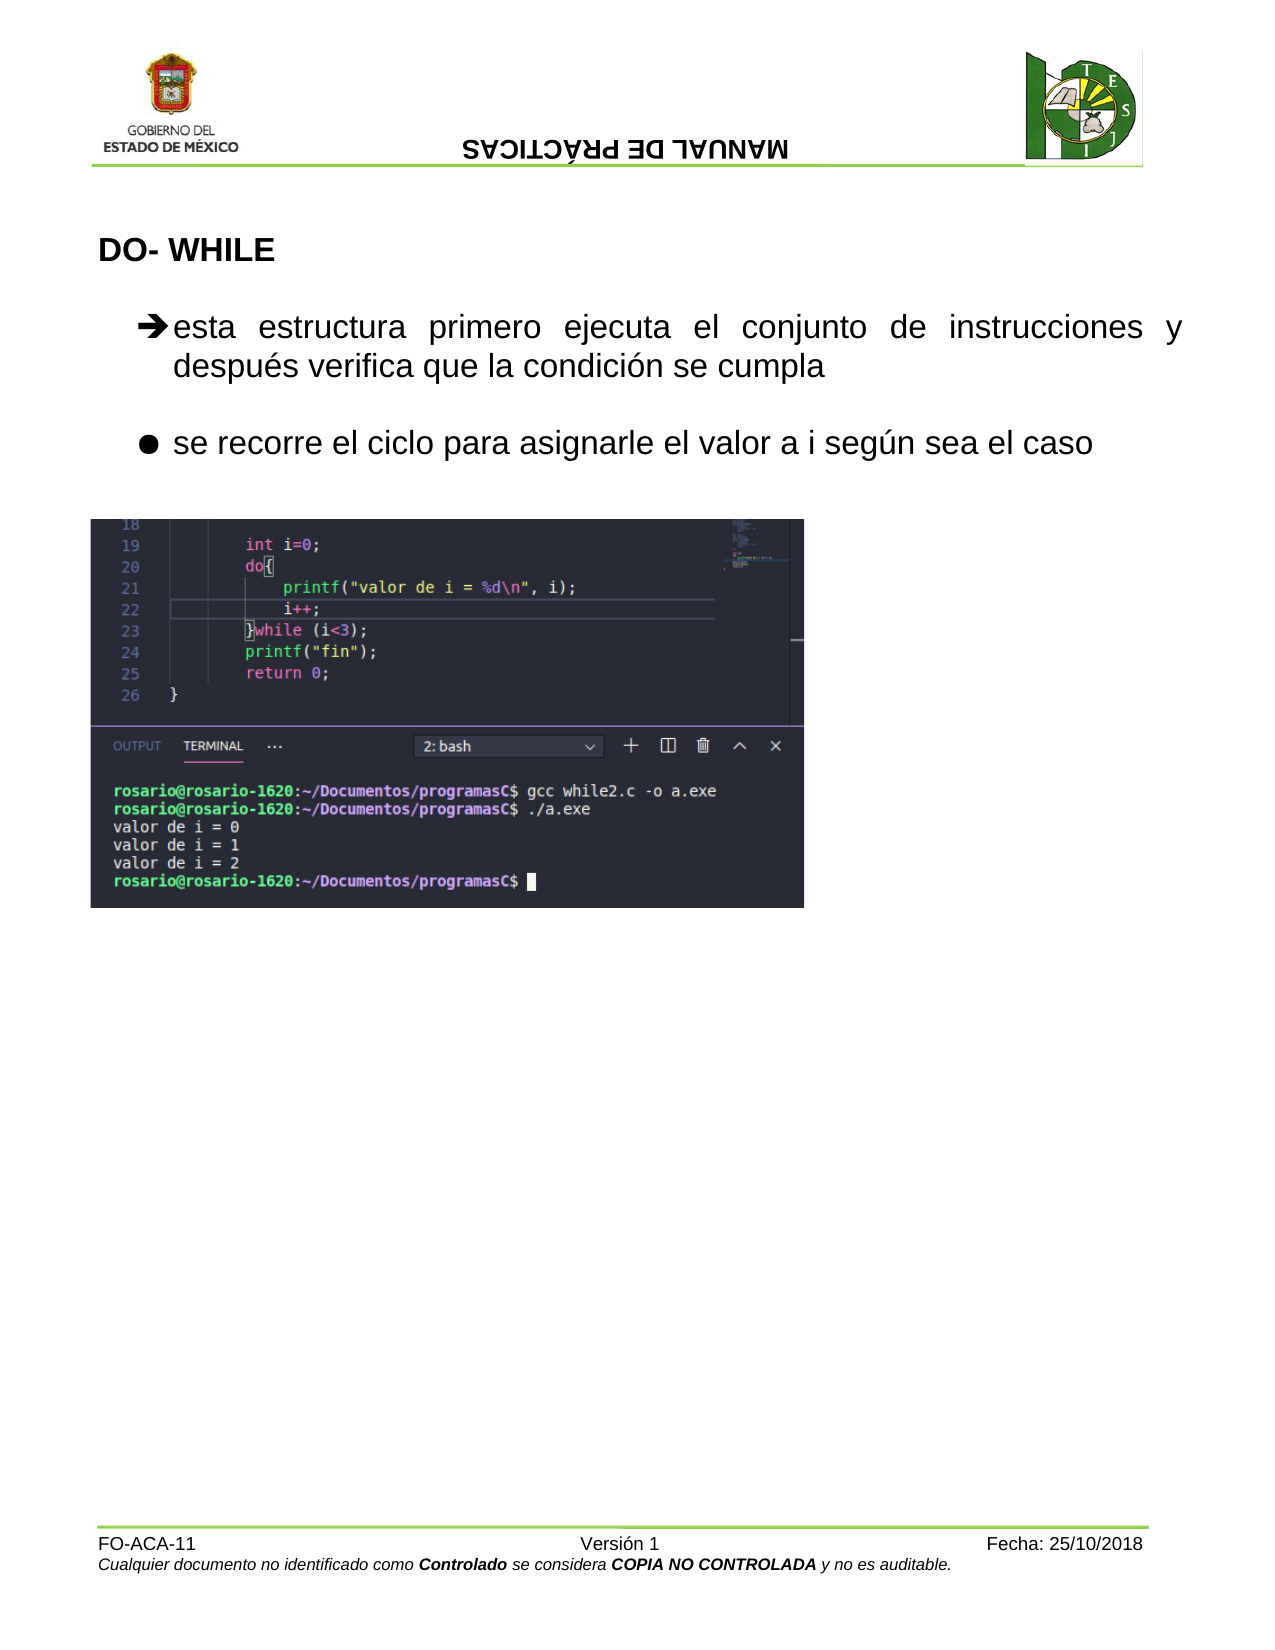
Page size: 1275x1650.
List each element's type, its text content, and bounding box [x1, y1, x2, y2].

list esta estructura primero ejecuta el conjunto de instrucciones y después verifica que la condición se cumpla [135, 307, 1183, 384]
picture [95, 42, 241, 161]
text DO- WHILE [98, 230, 1183, 269]
list se recorre el ciclo para asignarle el valor a i según sea el caso [135, 423, 1183, 461]
picture [1024, 50, 1143, 166]
